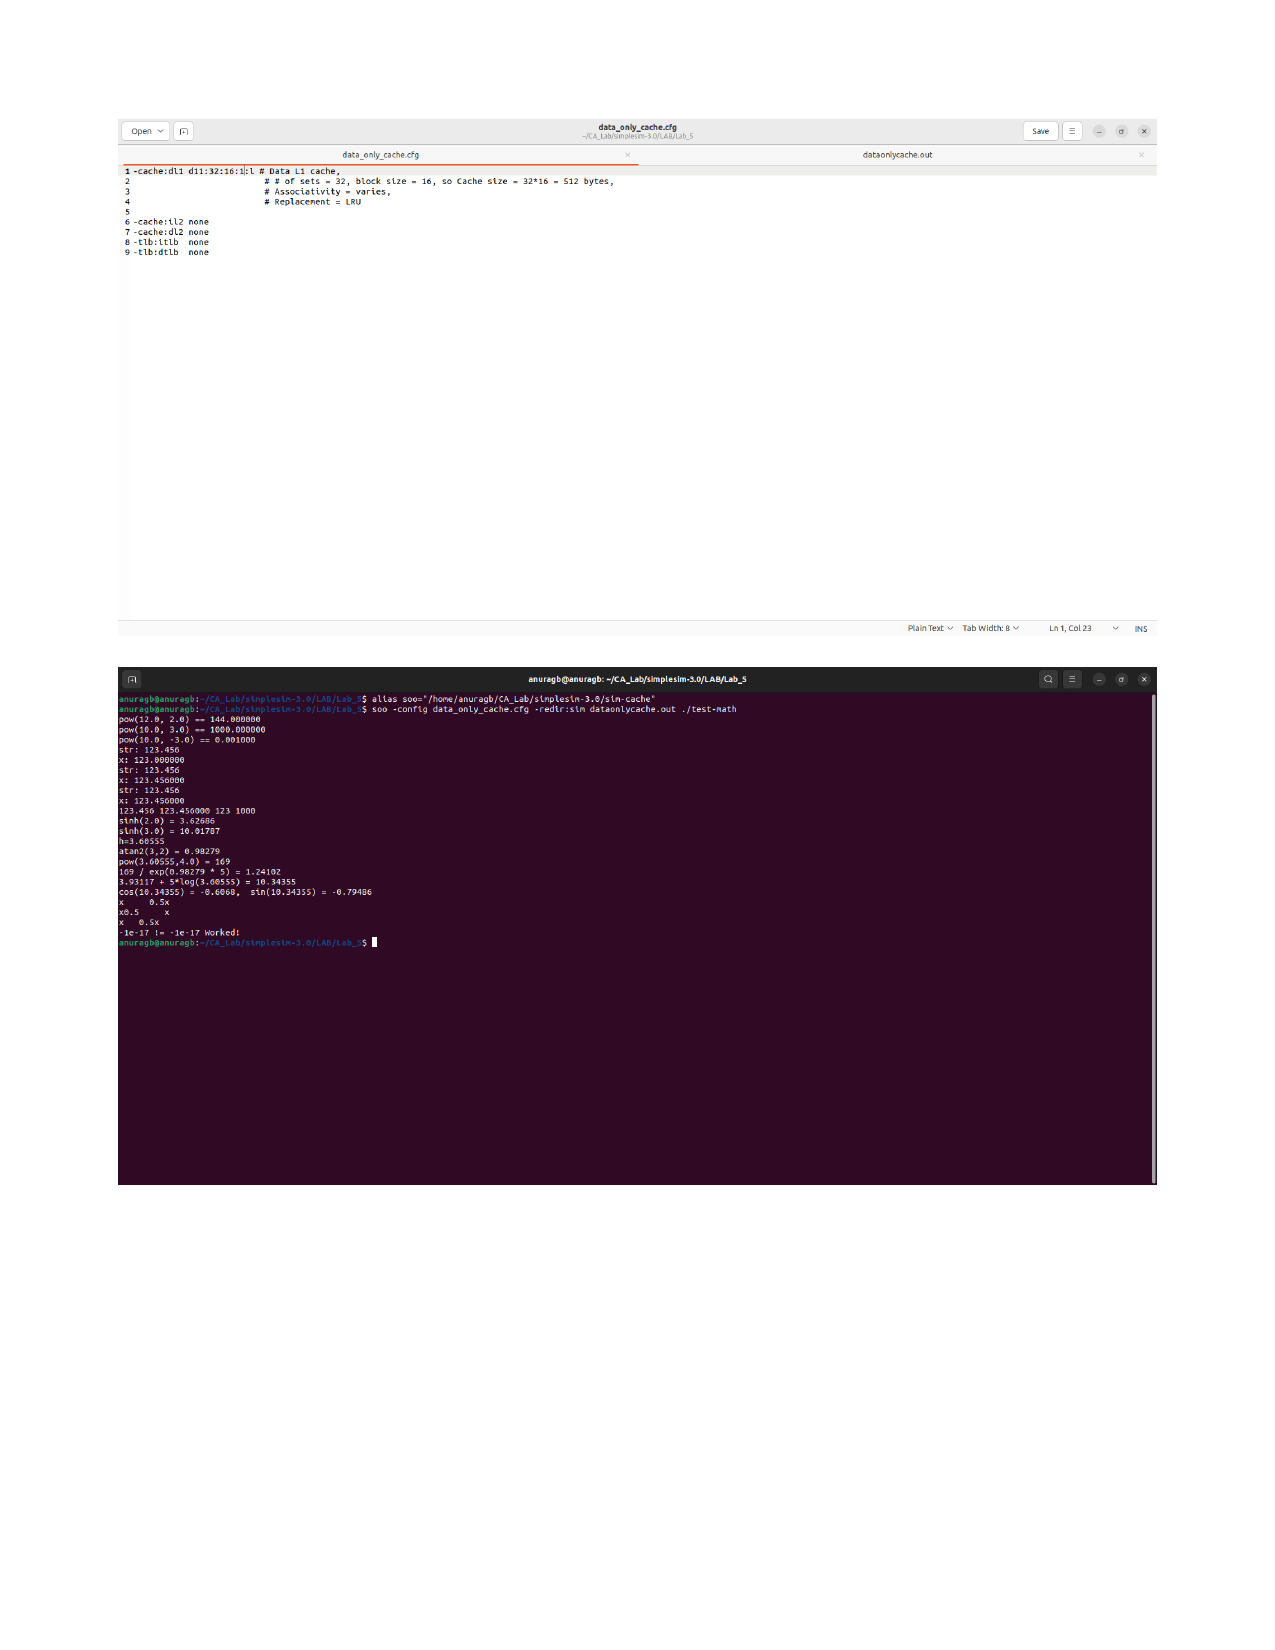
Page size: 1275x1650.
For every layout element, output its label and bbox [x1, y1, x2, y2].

picture [118, 667, 1157, 1185]
picture [118, 118, 1157, 636]
